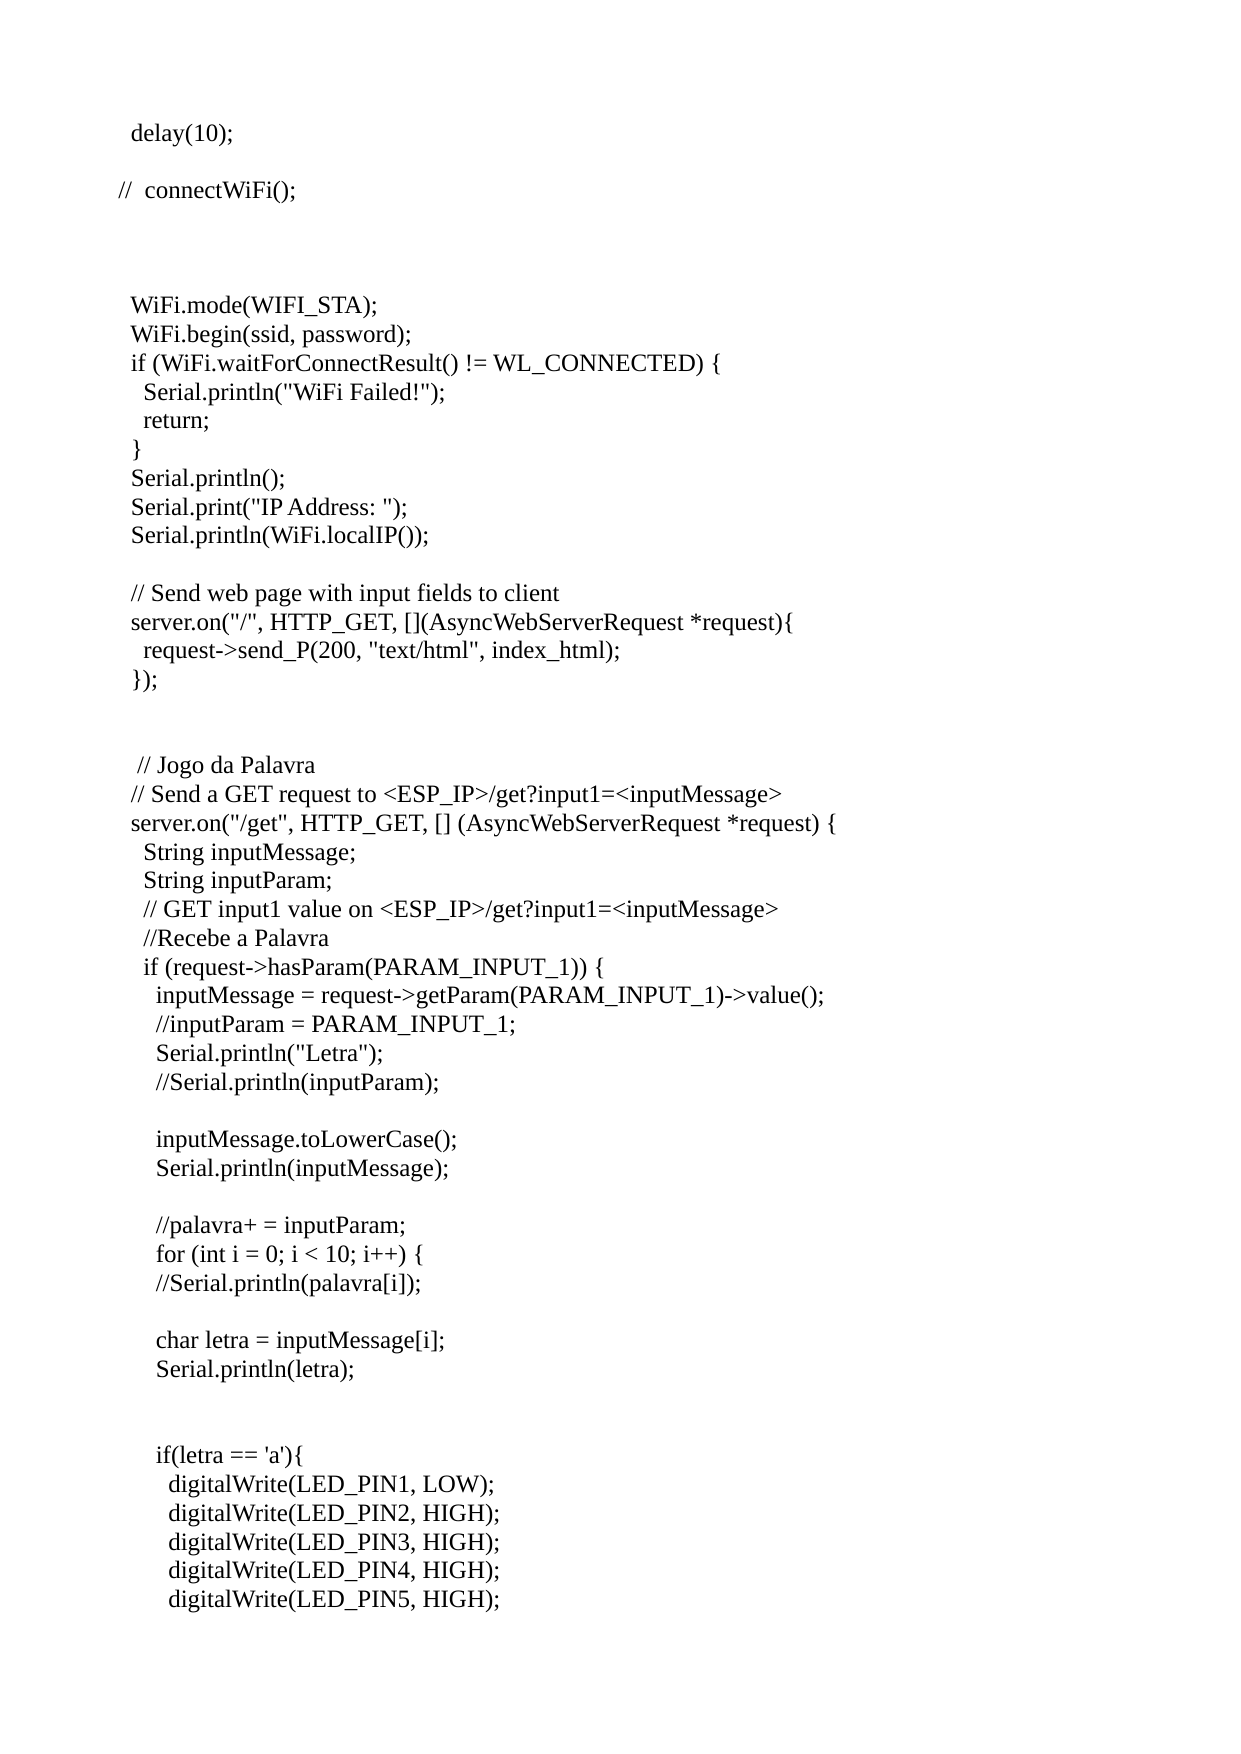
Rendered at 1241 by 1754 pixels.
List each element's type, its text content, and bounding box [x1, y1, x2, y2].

text // Send a GET request to <ESP_IP>/get?input1=<inputMessage> [118, 779, 1122, 808]
text digitalWrite(LED_PIN5, HIGH); [118, 1584, 1122, 1613]
text WiFi.begin(ssid, password); [118, 319, 1122, 348]
text Serial.println(inputMessage); [118, 1153, 1122, 1182]
text // Send web page with input fields to client [118, 578, 1122, 607]
text delay(10); [118, 118, 1122, 147]
text Serial.println(WiFi.localIP()); [118, 521, 1122, 549]
text // Jogo da Palavra [118, 751, 1122, 779]
text //Serial.println(palavra[i]); [118, 1268, 1122, 1297]
text WiFi.mode(WIFI_STA); [118, 291, 1122, 319]
text digitalWrite(LED_PIN1, LOW); [118, 1469, 1122, 1498]
text if (request->hasParam(PARAM_INPUT_1)) { [118, 952, 1122, 981]
text Serial.println("Letra"); [118, 1038, 1122, 1067]
text inputMessage.toLowerCase(); [118, 1124, 1122, 1153]
text char letra = inputMessage[i]; [118, 1326, 1122, 1354]
text digitalWrite(LED_PIN2, HIGH); [118, 1498, 1122, 1527]
text if (WiFi.waitForConnectResult() != WL_CONNECTED) { [118, 348, 1122, 377]
text digitalWrite(LED_PIN3, HIGH); [118, 1527, 1122, 1556]
text return; [118, 406, 1122, 434]
text inputMessage = request->getParam(PARAM_INPUT_1)->value(); [118, 981, 1122, 1009]
text String inputParam; [118, 866, 1122, 894]
text String inputMessage; [118, 837, 1122, 866]
text } [118, 434, 1122, 463]
text }); [118, 664, 1122, 693]
text //Serial.println(inputParam); [118, 1067, 1122, 1096]
text server.on("/", HTTP_GET, [](AsyncWebServerRequest *request){ [118, 607, 1122, 636]
text Serial.println("WiFi Failed!"); [118, 377, 1122, 406]
text //inputParam = PARAM_INPUT_1; [118, 1009, 1122, 1038]
text Serial.println(); [118, 463, 1122, 492]
text Serial.println(letra); [118, 1354, 1122, 1383]
text //palavra+ = inputParam; [118, 1211, 1122, 1239]
text server.on("/get", HTTP_GET, [] (AsyncWebServerRequest *request) { [118, 808, 1122, 837]
text digitalWrite(LED_PIN4, HIGH); [118, 1556, 1122, 1584]
text request->send_P(200, "text/html", index_html); [118, 636, 1122, 664]
text if(letra == 'a'){ [118, 1441, 1122, 1469]
text // GET input1 value on <ESP_IP>/get?input1=<inputMessage> [118, 894, 1122, 923]
text for (int i = 0; i < 10; i++) { [118, 1239, 1122, 1268]
text //Recebe a Palavra [118, 923, 1122, 952]
text // connectWiFi(); [118, 176, 1122, 204]
text Serial.print("IP Address: "); [118, 492, 1122, 521]
